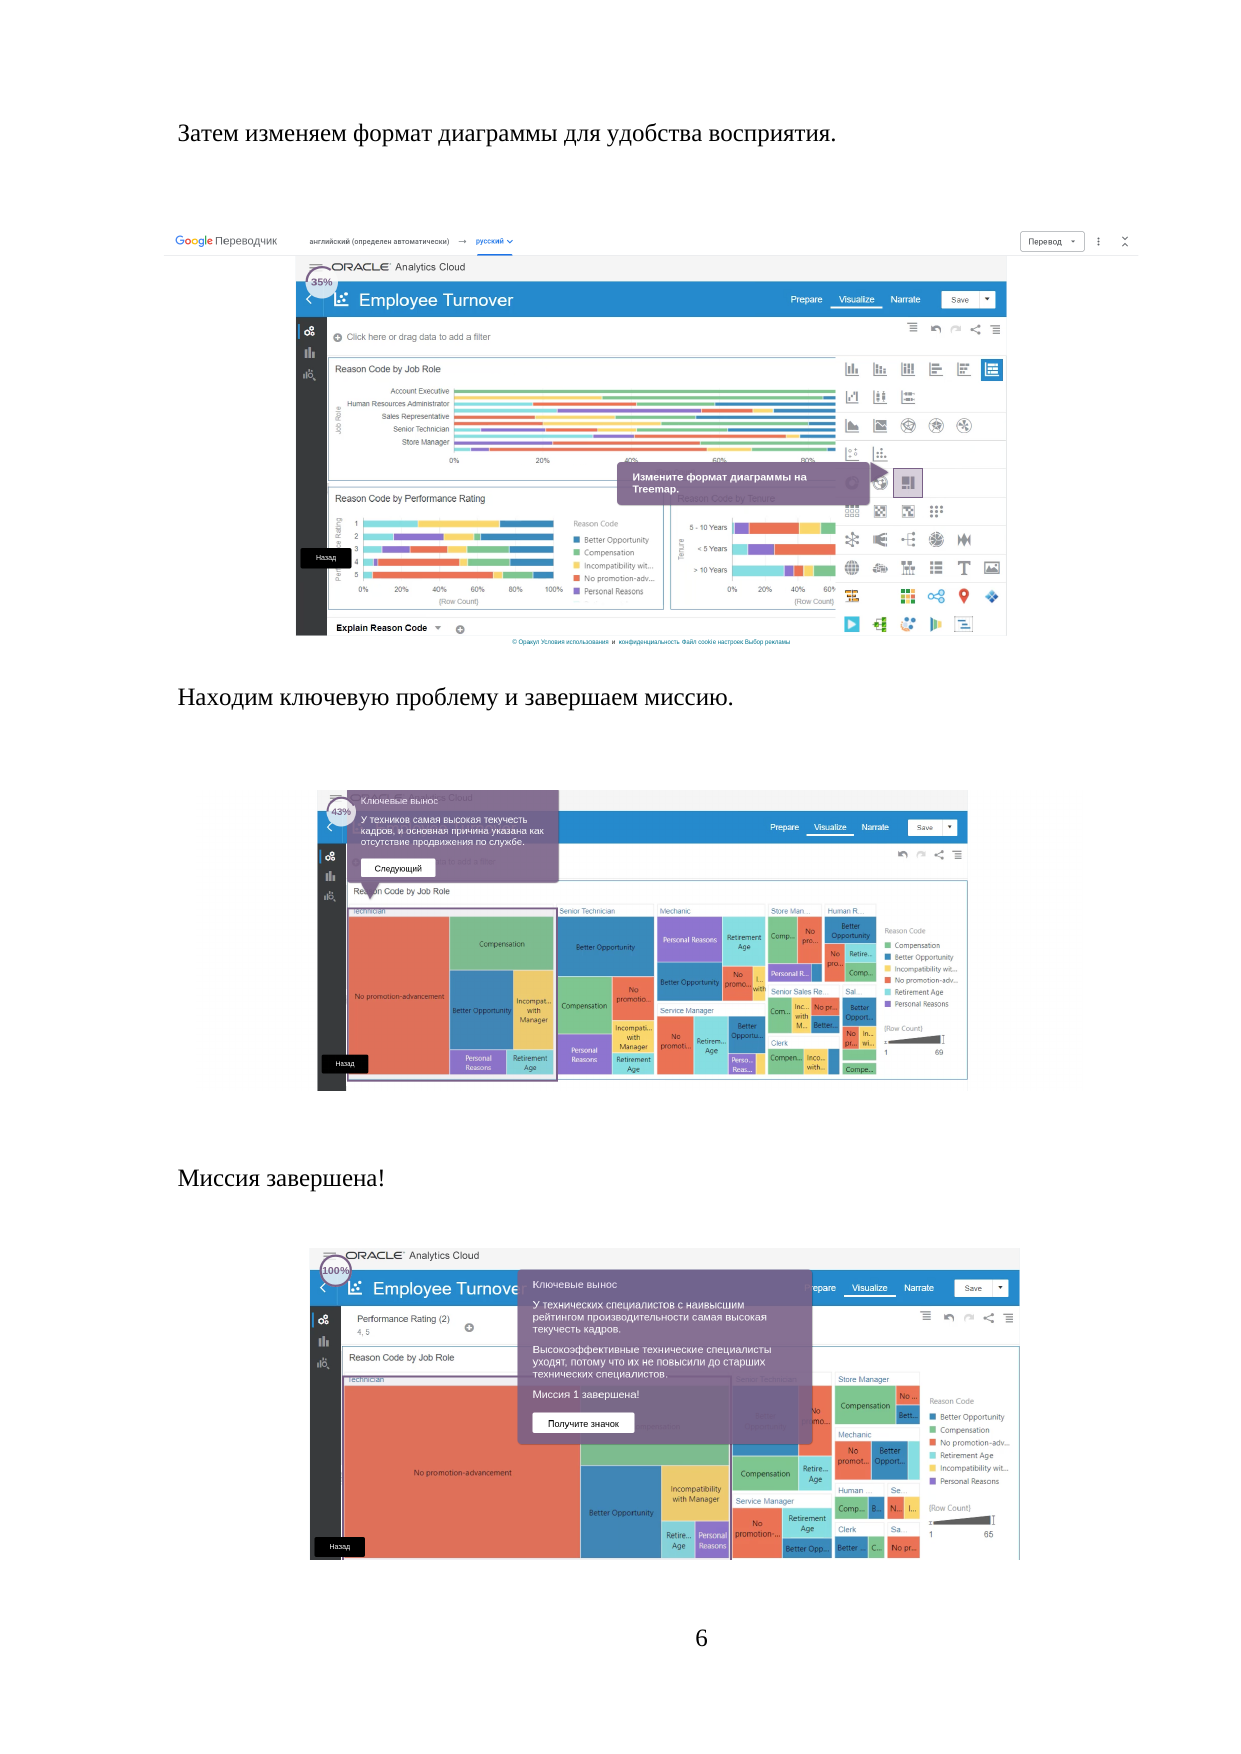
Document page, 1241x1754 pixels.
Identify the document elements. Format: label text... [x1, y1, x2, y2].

picture [163, 227, 1139, 654]
text Находим ключевую проблему и завершаем миссию. [177, 204, 1152, 711]
text Затем изменяем формат диаграммы для удобства восприятия. [177, 118, 1152, 147]
text Миссия завершена! [177, 1163, 1152, 1191]
picture [177, 1248, 1152, 1560]
picture [297, 790, 981, 1091]
